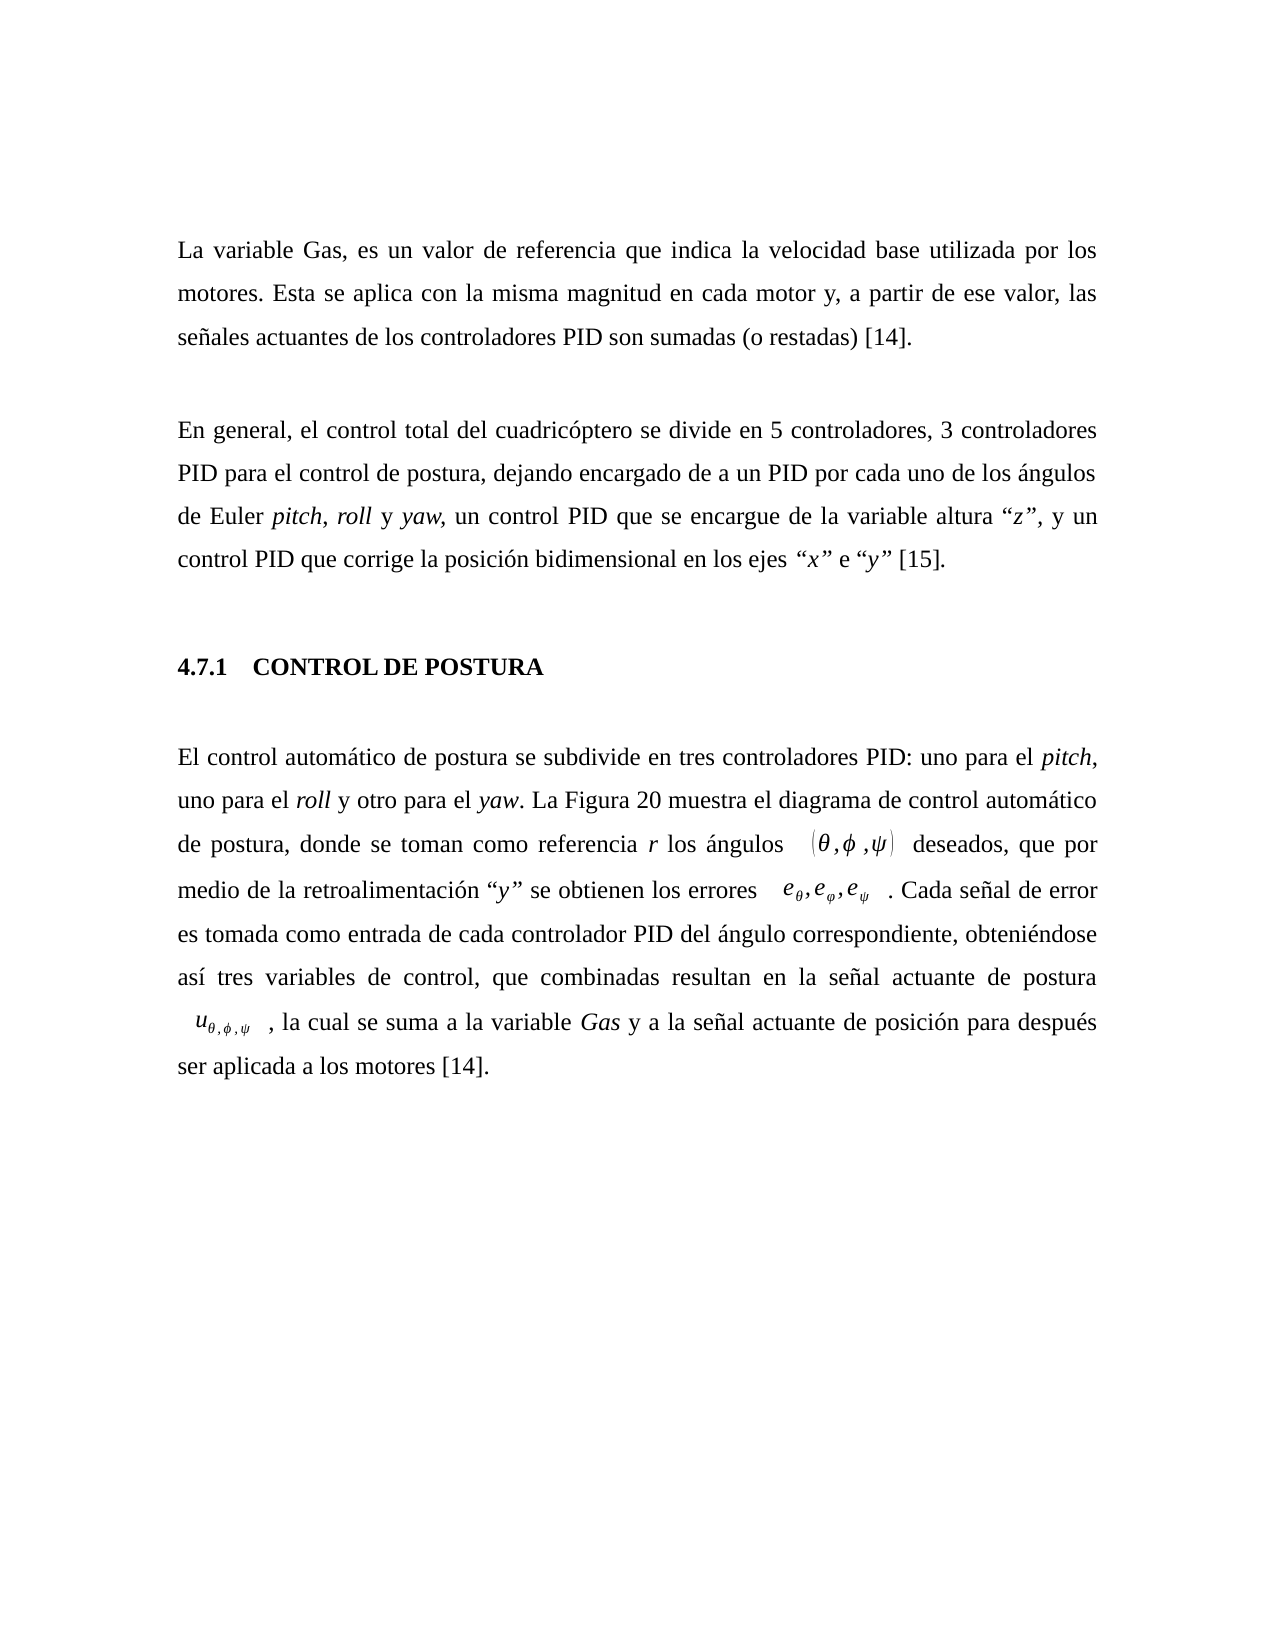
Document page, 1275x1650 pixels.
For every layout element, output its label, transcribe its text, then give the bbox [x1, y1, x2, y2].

text En general, el control total del cuadricóptero se divide en 5 controladores, 3 controladores PID para el control de postura, dejando encargado de a un PID por cada uno de los ángulos de Euler pitch, roll y yaw, un control PID que se encargue de la variable altura “z”, y un control PID que corrige la posición bidimensional en los ejes “x” e “y” [15]. [177, 415, 1098, 573]
text La variable Gas, es un valor de referencia que indica la velocidad base utilizada por los motores. Esta se aplica con la misma magnitud en cada motor y, a partir de ese valor, las señales actuantes de los controladores PID son sumadas (o restadas) [14]. [177, 235, 1098, 350]
text El control automático de postura se subdivide en tres controladores PID: uno para el pitch, uno para el roll y otro para el yaw. La Figura 20 muestra el diagrama de control automático de postura, donde se toman como referencia r los ángulos deseados, que por medio de la retroalimentación “y” se obtienen los errores . Cada señal de error es tomada como entrada de cada controlador PID del ángulo correspondiente, obteniéndose así tres variables de control, que combinadas resultan en la señal actuante de postura , la cual se suma a la variable Gas y a la señal actuante de posición para después ser aplicada a los motores [14]. [177, 742, 1098, 1080]
subtitle CONTROL DE POSTURA [177, 652, 1098, 681]
